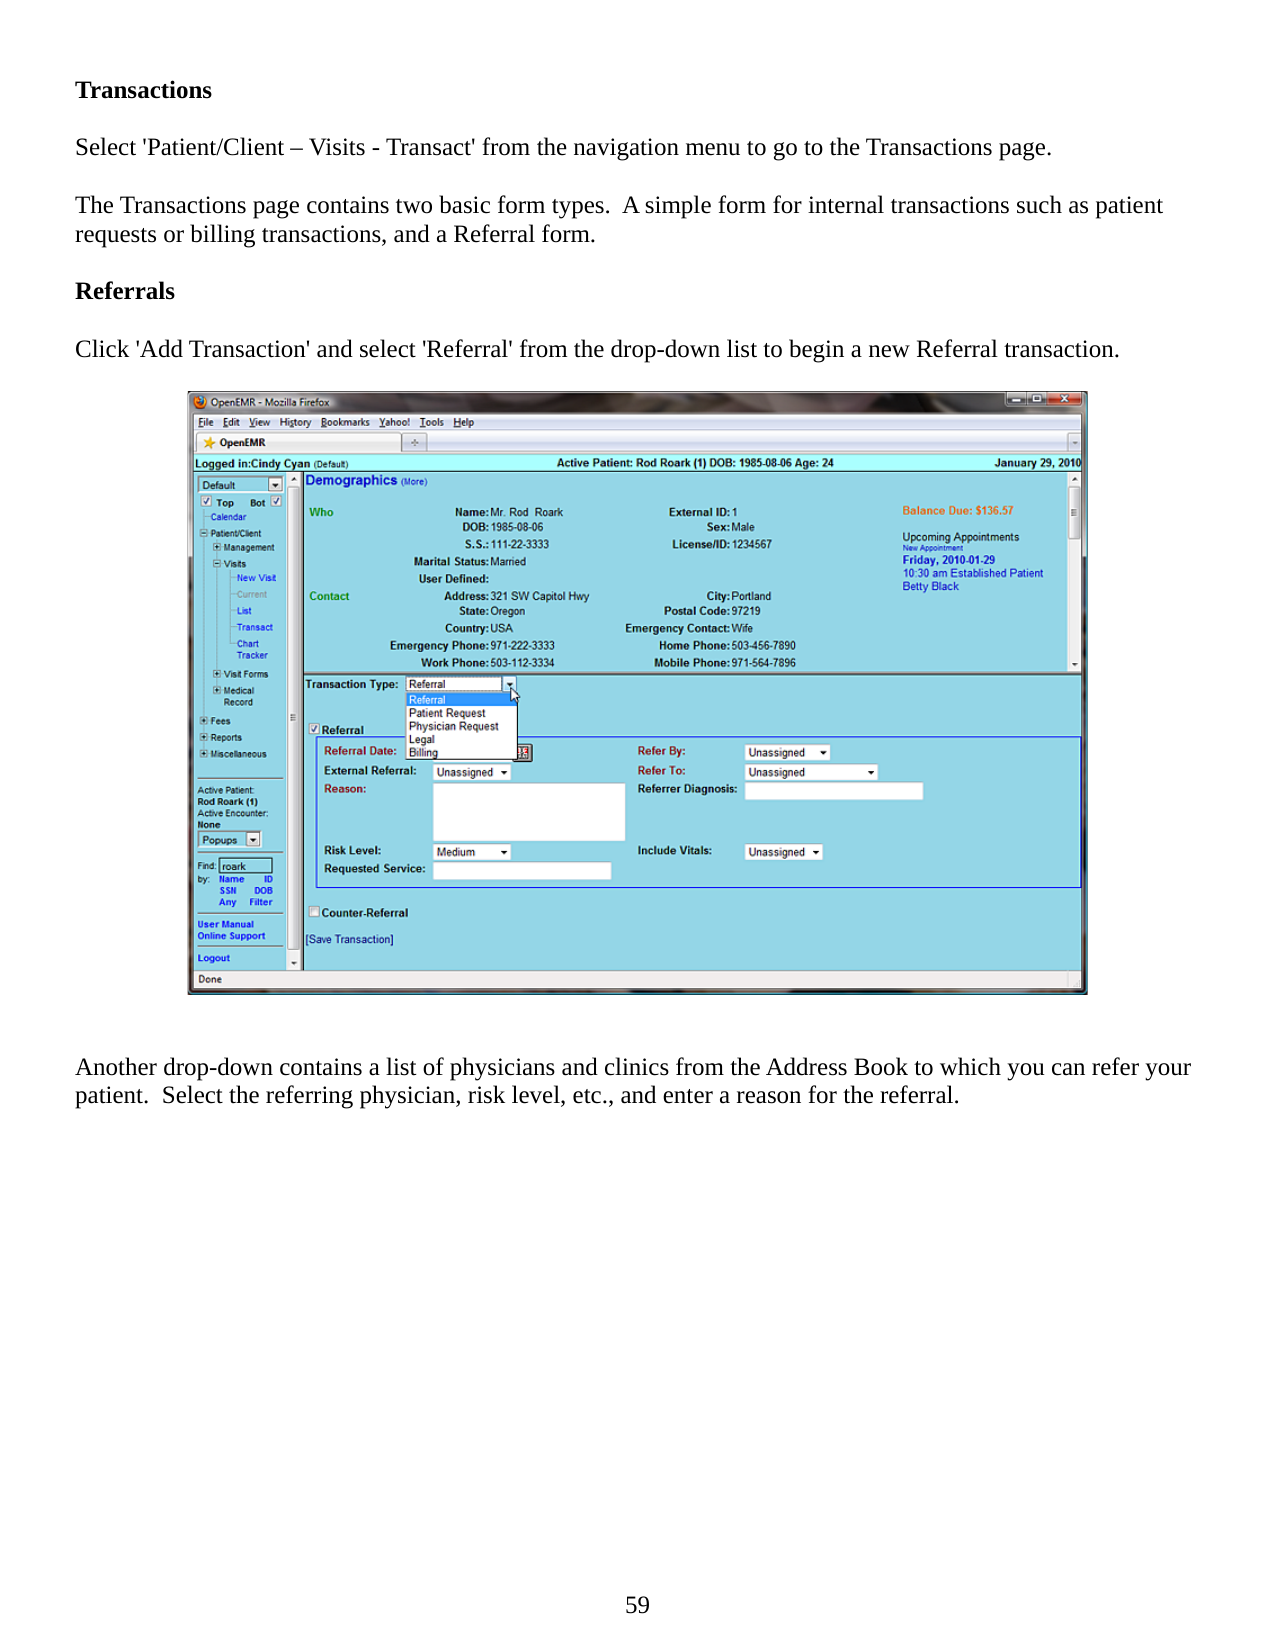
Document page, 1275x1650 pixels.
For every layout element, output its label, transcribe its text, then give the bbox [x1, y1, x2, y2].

text Another drop-down contains a list of physicians and clinics from the Address Book to which you can refer your patient. Select the referring physician, risk level, etc., and enter a reason for the referral. [75, 1052, 1200, 1109]
text Transactions [75, 75, 1200, 104]
text Select 'Patient/Client – Visits - Transact' from the navigation menu to go to the Transactions page. [75, 132, 1200, 161]
text Referrals [75, 276, 1200, 305]
text The Transactions page contains two basic form types. A simple form for internal transactions such as patient requests or billing transactions, and a Referral form. [75, 190, 1200, 247]
picture [187, 391, 1088, 995]
text Click 'Add Transaction' and select 'Referral' from the drop-down list to begin a new Referral transaction. [75, 334, 1200, 362]
